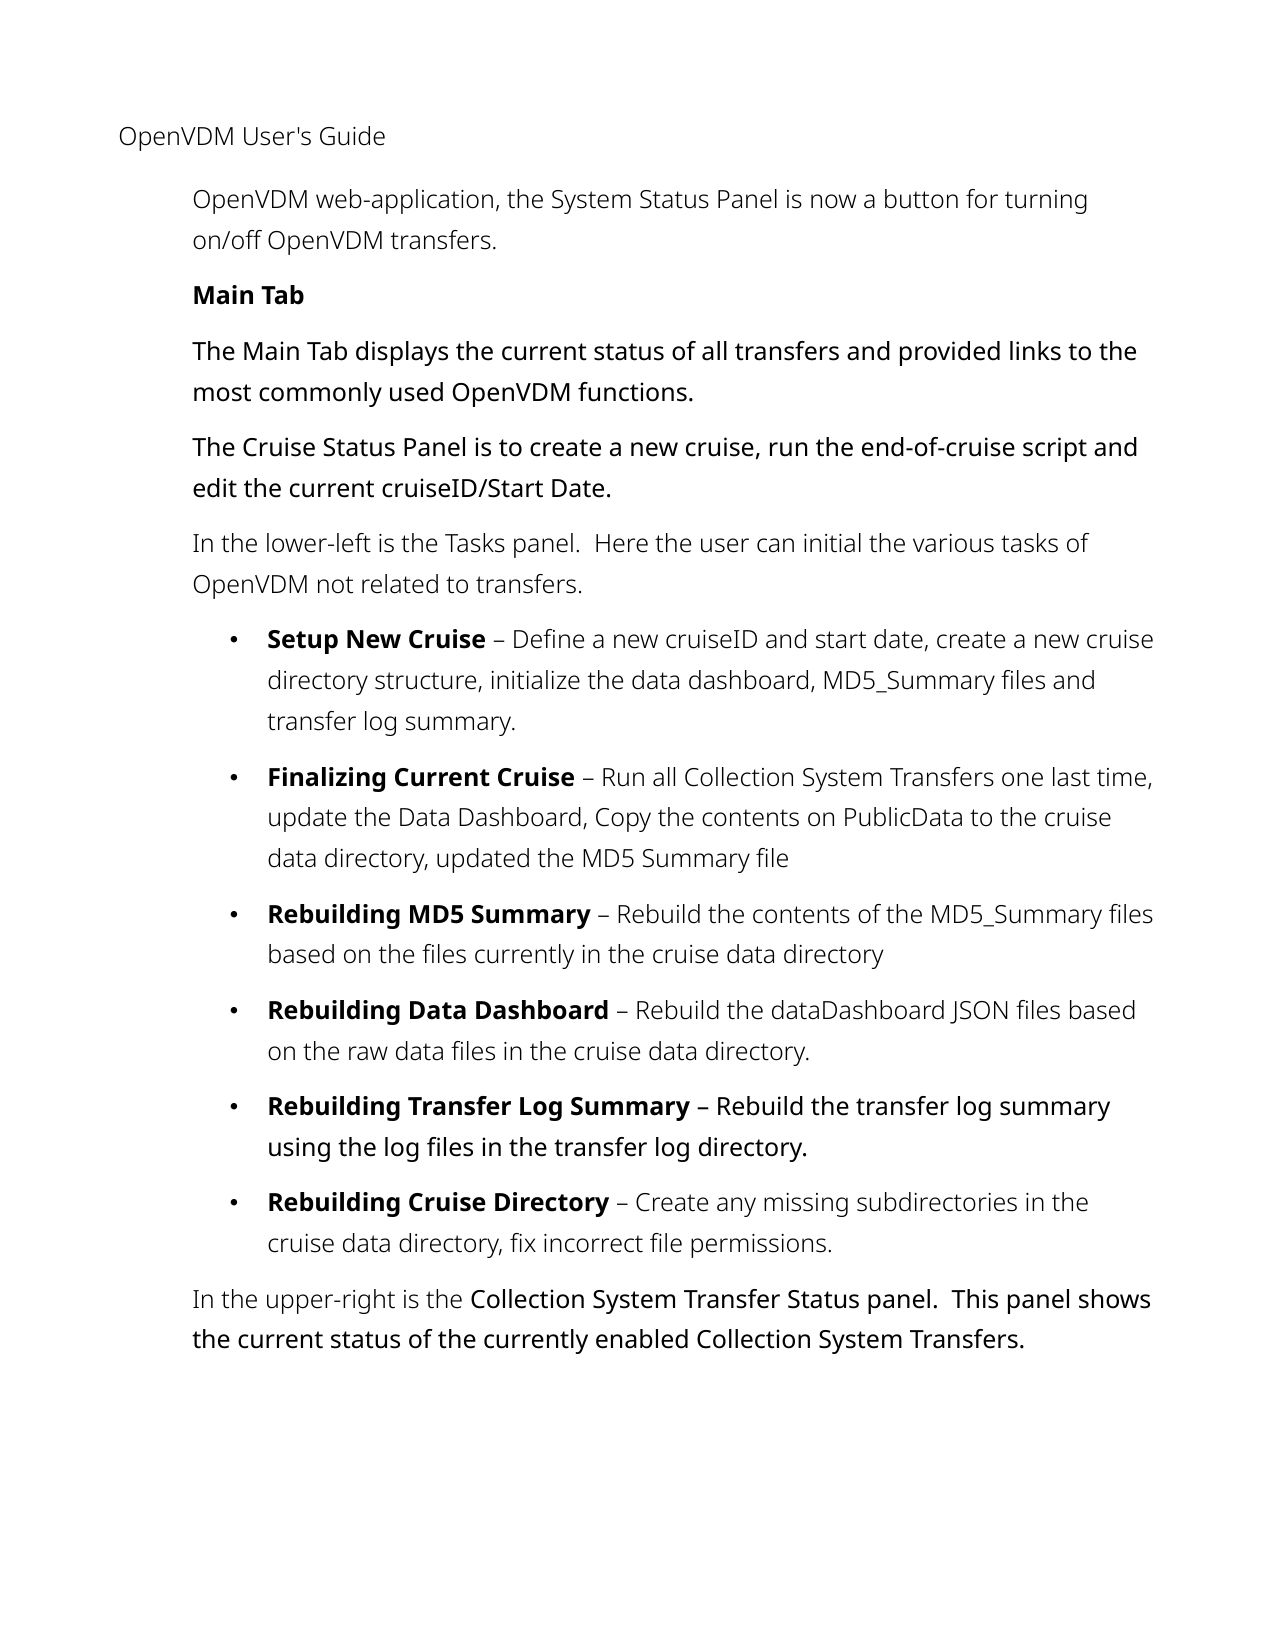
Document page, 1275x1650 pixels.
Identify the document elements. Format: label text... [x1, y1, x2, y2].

text Main Tab [192, 278, 1157, 312]
list Finalizing Current Cruise – Run all Collection System Transfers one last time, update the Data Dashboard, Copy the contents on PublicData to the cruise data directory, updated the MD5 Summary file [229, 759, 1157, 875]
list Rebuilding MD5 Summary – Rebuild the contents of the MD5_Summary files based on the files currently in the cruise data directory [229, 896, 1157, 971]
text The Main Tab displays the current status of all transfers and provided links to the most commonly used OpenVDM functions. [192, 333, 1157, 408]
list Rebuilding Transfer Log Summary – Rebuild the transfer log summary using the log files in the transfer log directory. [229, 1089, 1157, 1164]
list Rebuilding Data Dashboard – Rebuild the dataDashboard JSON files based on the raw data files in the cruise data directory. [229, 992, 1157, 1067]
text In the upper-right is the Collection System Transfer Status panel. This panel shows the current status of the currently enabled Collection System Transfers. [192, 1281, 1157, 1356]
text The Cruise Status Panel is to create a new cruise, run the end-of-cruise script and edit the current cruiseID/Start Date. [192, 429, 1157, 504]
list Setup New Cruise – Define a new cruiseID and start date, create a new cruise directory structure, initialize the data dashboard, MD5_Summary files and transfer log summary. [229, 622, 1157, 738]
text In the lower-left is the Tasks panel. Here the user can initial the various tasks of OpenVDM not related to transfers. [192, 526, 1157, 601]
text OpenVDM web-application, the System Status Panel is now a button for turning on/off OpenVDM transfers. [192, 182, 1157, 257]
list Rebuilding Cruise Directory – Create any missing subdirectories in the cruise data directory, fix incorrect file permissions. [229, 1185, 1157, 1260]
